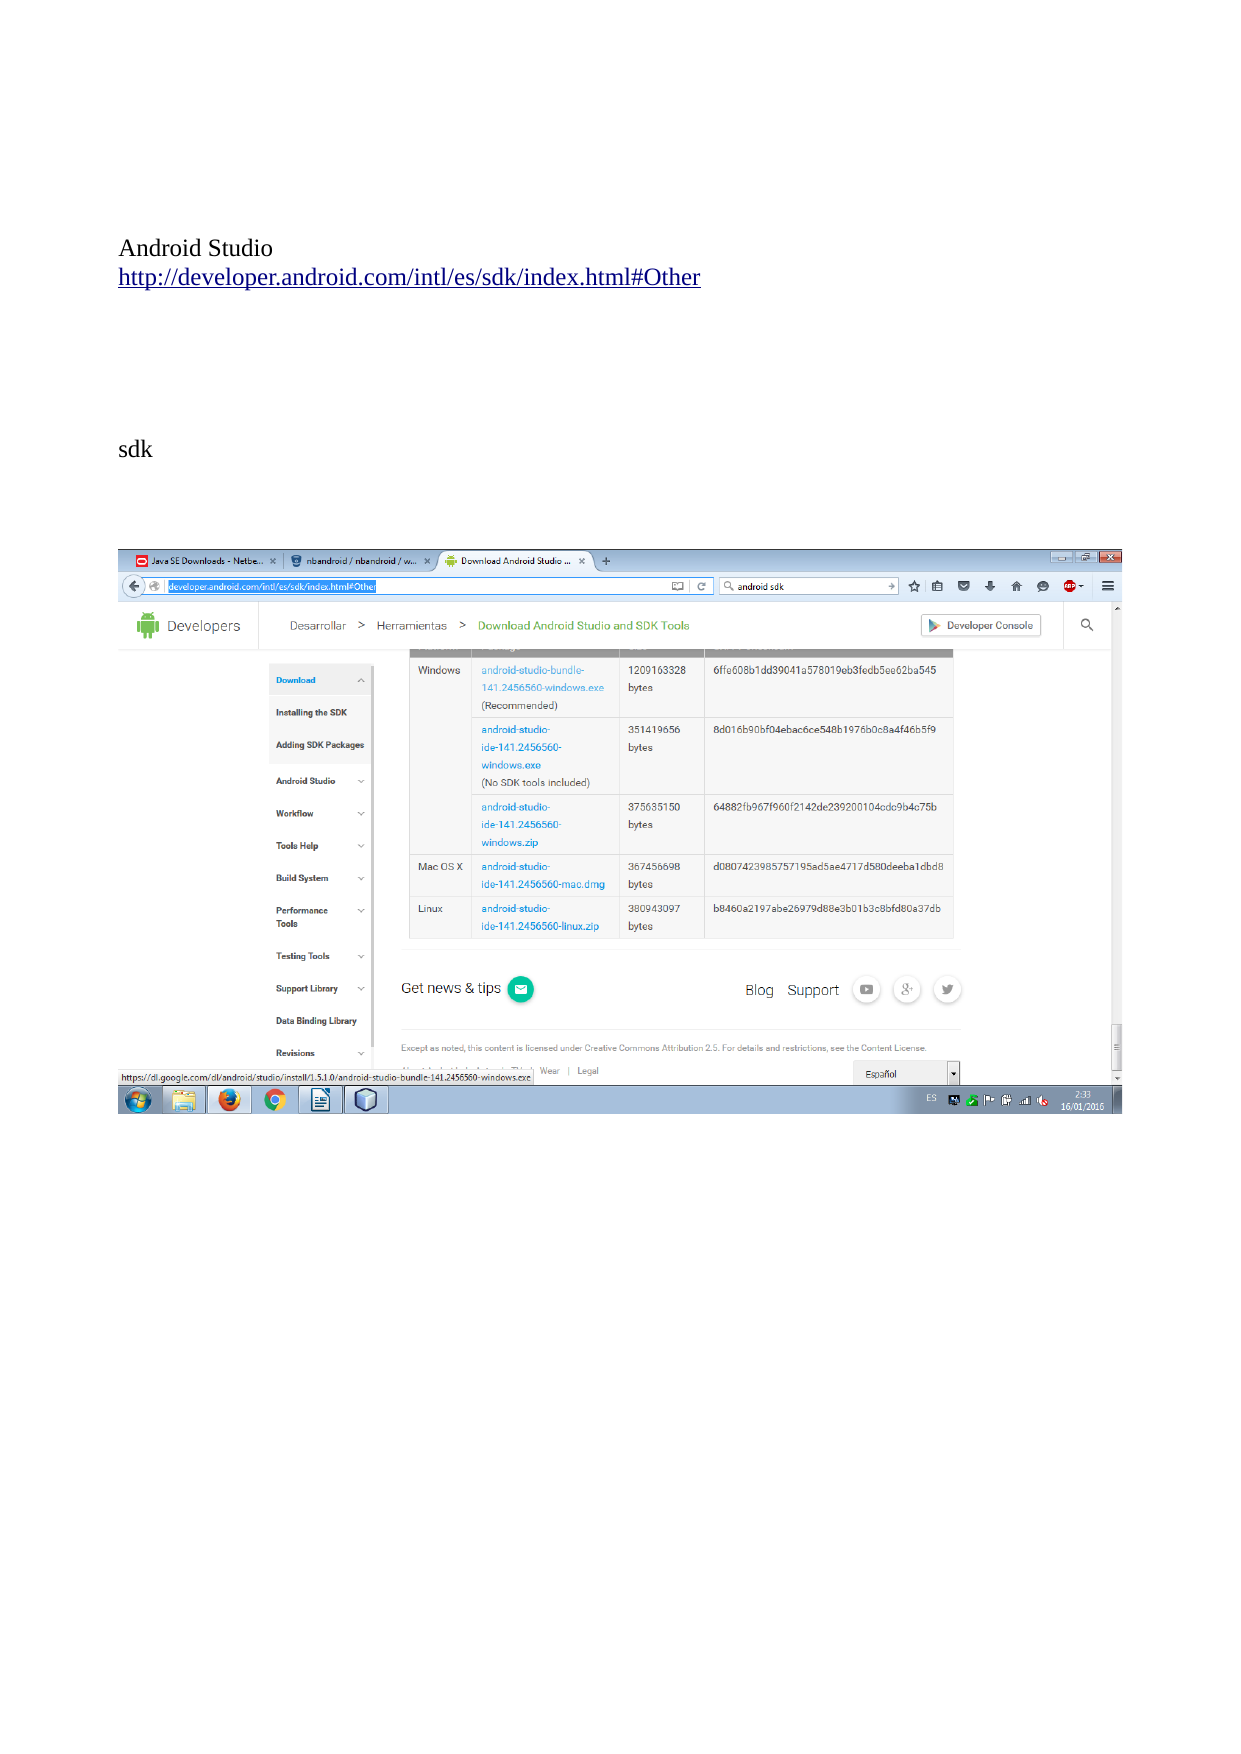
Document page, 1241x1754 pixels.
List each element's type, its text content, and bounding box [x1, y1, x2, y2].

picture [118, 549, 1123, 1114]
text sdk [118, 434, 1122, 463]
text http://developer.android.com/intl/es/sdk/index.html#Other [118, 262, 1122, 291]
text Android Studio [118, 233, 1122, 262]
